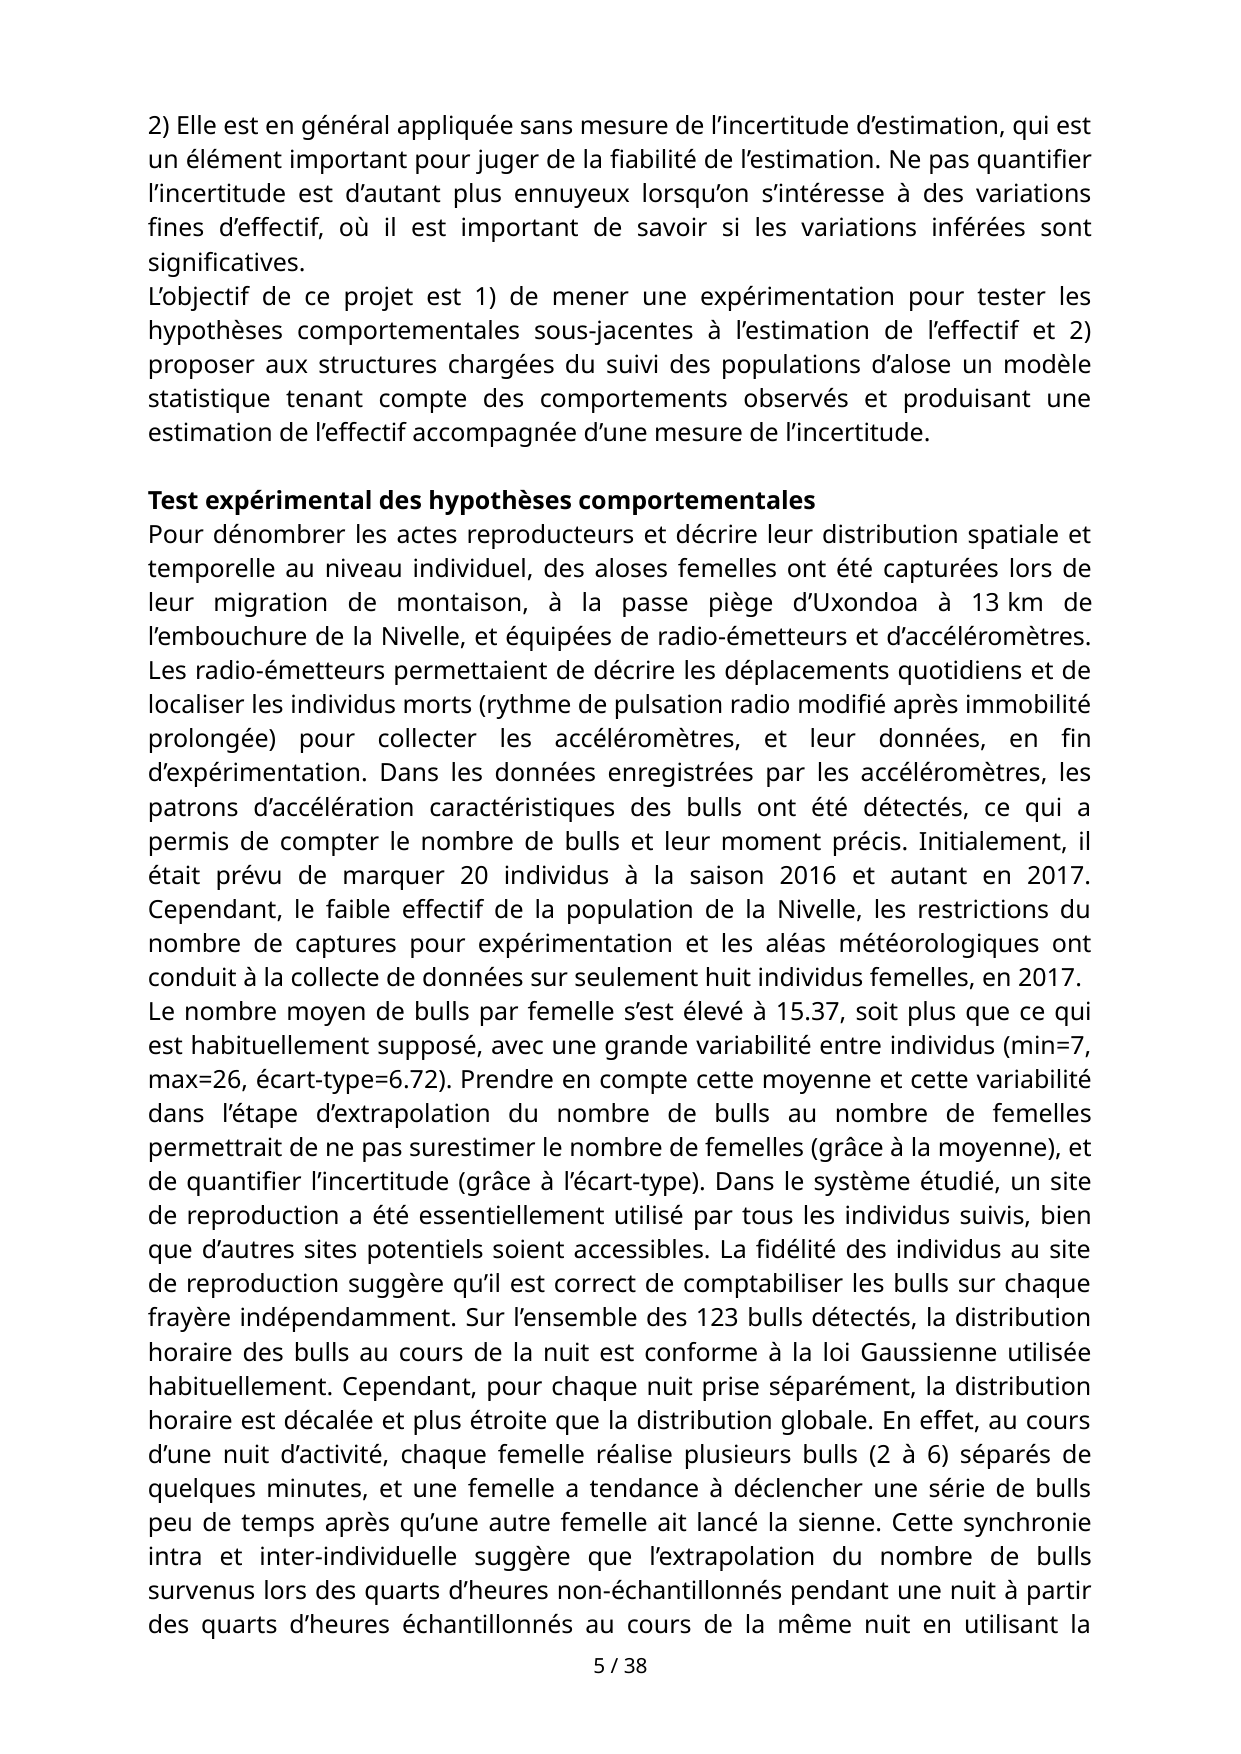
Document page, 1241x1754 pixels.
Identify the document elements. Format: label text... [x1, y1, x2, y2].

text Test expérimental des hypothèses comportementales [148, 483, 1093, 517]
text Le nombre moyen de bulls par femelle s’est élevé à 15.37, soit plus que ce qui est habituellement supposé, avec une grande variabilité entre individus (min=7, max=26, écart-type=6.72). Prendre en compte cette moyenne et cette variabilité dans l’étape d’extrapolation du nombre de bulls au nombre de femelles permettrait de ne pas surestimer le nombre de femelles (grâce à la moyenne), et de quantifier l’incertitude (grâce à l’écart-type). Dans le système étudié, un site de reproduction a été essentiellement utilisé par tous les individus suivis, bien que d’autres sites potentiels soient accessibles. La fidélité des individus au site de reproduction suggère qu’il est correct de comptabiliser les bulls sur chaque frayère indépendamment. Sur l’ensemble des 123 bulls détectés, la distribution horaire des bulls au cours de la nuit est conforme à la loi Gaussienne utilisée habituellement. Cependant, pour chaque nuit prise séparément, la distribution horaire est décalée et plus étroite que la distribution globale. En effet, au cours d’une nuit d’activité, chaque femelle réalise plusieurs bulls (2 à 6) séparés de quelques minutes, et une femelle a tendance à déclencher une série de bulls peu de temps après qu’une autre femelle ait lancé la sienne. Cette synchronie intra et inter-individuelle suggère que l’extrapolation du nombre de bulls survenus lors des quarts d’heures non-échantillonnés pendant une nuit à partir des quarts d’heures échantillonnés au cours de la même nuit en utilisant la [148, 993, 1093, 1641]
text L’objectif de ce projet est 1) de mener une expérimentation pour tester les hypothèses comportementales sous-jacentes à l’estimation de l’effectif et 2) proposer aux structures chargées du suivi des populations d’alose un modèle statistique tenant compte des comportements observés et produisant une estimation de l’effectif accompagnée d’une mesure de l’incertitude. [148, 278, 1093, 448]
text 2) Elle est en général appliquée sans mesure de l’incertitude d’estimation, qui est un élément important pour juger de la fiabilité de l’estimation. Ne pas quantifier l’incertitude est d’autant plus ennuyeux lorsqu’on s’intéresse à des variations fines d’effectif, où il est important de savoir si les variations inférées sont significatives. [148, 108, 1093, 278]
text Pour dénombrer les actes reproducteurs et décrire leur distribution spatiale et temporelle au niveau individuel, des aloses femelles ont été capturées lors de leur migration de montaison, à la passe piège d’Uxondoa à 13 km de l’embouchure de la Nivelle, et équipées de radio-émetteurs et d’accéléromètres. Les radio-émetteurs permettaient de décrire les déplacements quotidiens et de localiser les individus morts (rythme de pulsation radio modifié après immobilité prolongée) pour collecter les accéléromètres, et leur données, en fin d’expérimentation. Dans les données enregistrées par les accéléromètres, les patrons d’accélération caractéristiques des bulls ont été détectés, ce qui a permis de compter le nombre de bulls et leur moment précis. Initialement, il était prévu de marquer 20 individus à la saison 2016 et autant en 2017. Cependant, le faible effectif de la population de la Nivelle, les restrictions du nombre de captures pour expérimentation et les aléas météorologiques ont conduit à la collecte de données sur seulement huit individus femelles, en 2017. [148, 517, 1093, 993]
